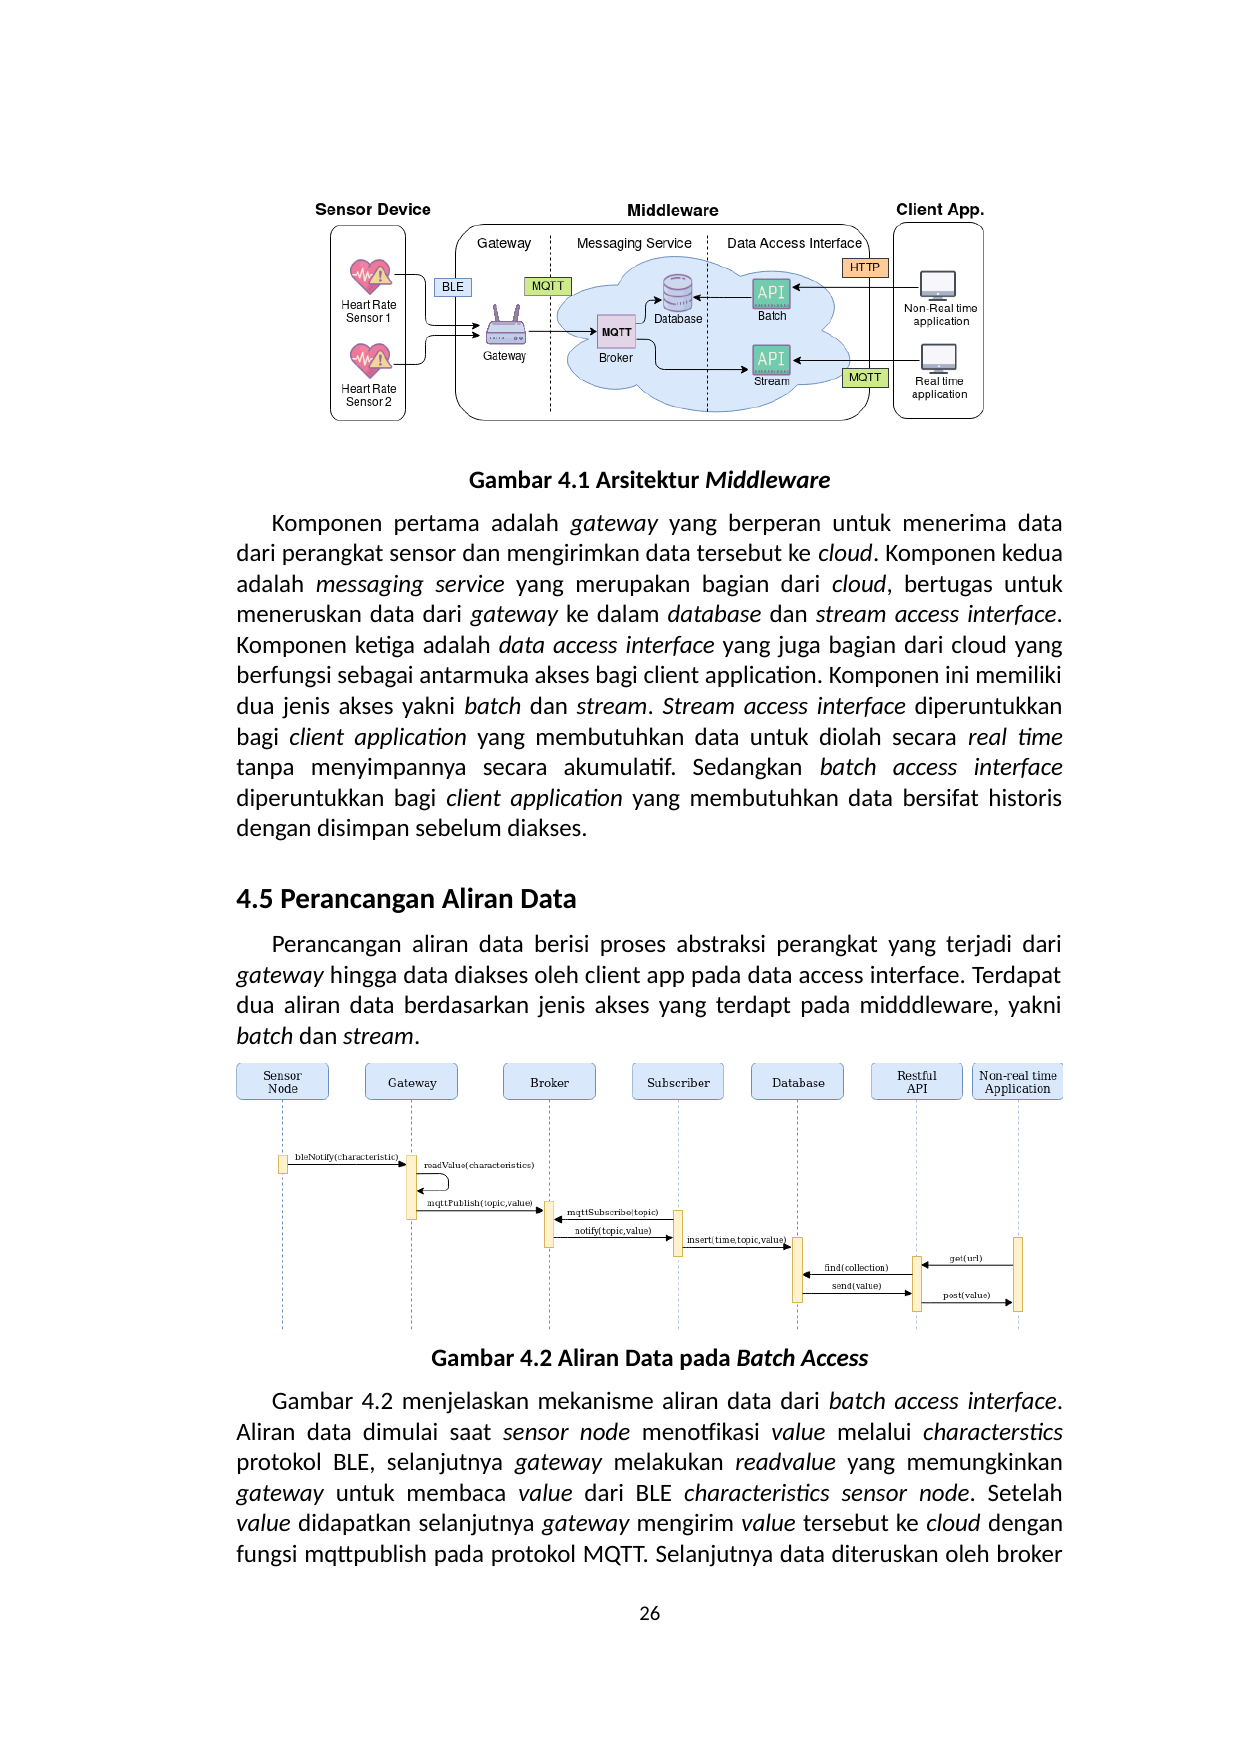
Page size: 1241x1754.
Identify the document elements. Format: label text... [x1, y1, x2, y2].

text Gambar ‎4.1 Arsitektur Middleware [236, 464, 1063, 494]
text Gambar ‎4.2 Aliran Data pada Batch Access [236, 1330, 1063, 1373]
text Perancangan aliran data berisi proses abstraksi perangkat yang terjadi dari gateway hingga data diakses oleh client app pada data access interface. Terdapat dua aliran data berdasarkan jenis akses yang terdapt pada midddleware, yakni batch dan stream. [236, 928, 1063, 1051]
picture [315, 198, 984, 421]
text Gambar 4.2 menjelaskan mekanisme aliran data dari batch access interface. Aliran data dimulai saat sensor node menotfikasi value melalui characterstics protokol BLE, selanjutnya gateway melakukan readvalue yang memungkinkan gateway untuk membaca value dari BLE characteristics sensor node. Setelah value didapatkan selanjutnya gateway mengirim value tersebut ke cloud dengan fungsi mqttpublish pada protokol MQTT. Selanjutnya data diteruskan oleh broker [236, 1386, 1063, 1569]
subtitle Perancangan Aliran Data [236, 880, 1063, 916]
picture [236, 1063, 1063, 1330]
text Komponen pertama adalah gateway yang berperan untuk menerima data dari perangkat sensor dan mengirimkan data tersebut ke cloud. Komponen kedua adalah messaging service yang merupakan bagian dari cloud, bertugas untuk meneruskan data dari gateway ke dalam database dan stream access interface. Komponen ketiga adalah data access interface yang juga bagian dari cloud yang berfungsi sebagai antarmuka akses bagi client application. Komponen ini memiliki dua jenis akses yakni batch dan stream. Stream access interface diperuntukkan bagi client application yang membutuhkan data untuk diolah secara real time tanpa menyimpannya secara akumulatif. Sedangkan batch access interface diperuntukkan bagi client application yang membutuhkan data bersifat historis dengan disimpan sebelum diakses. [236, 507, 1063, 843]
